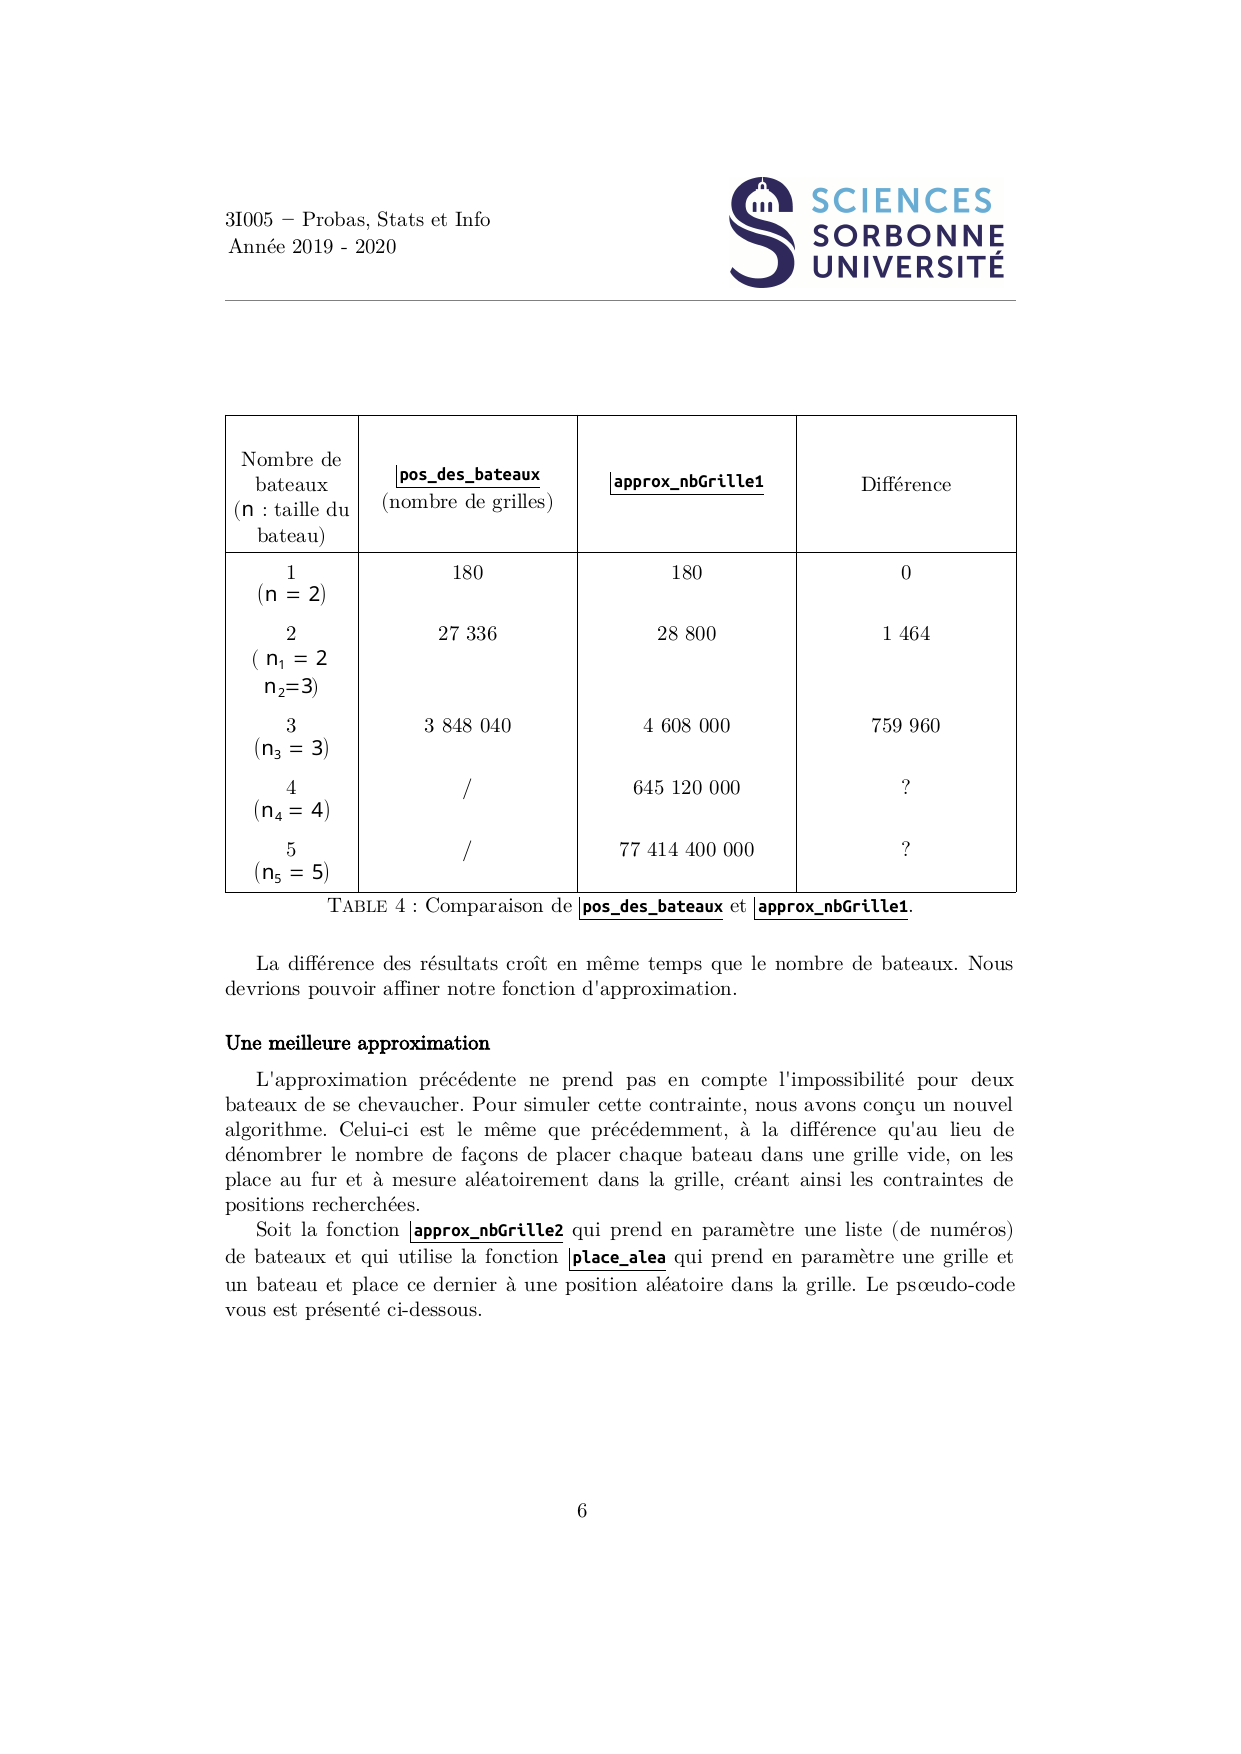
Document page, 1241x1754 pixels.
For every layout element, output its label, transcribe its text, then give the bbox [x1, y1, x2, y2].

table_cell 28 800 [578, 614, 796, 705]
table_cell 1 [226, 553, 358, 614]
text L'approximation précédente ne prend pas en compte l'impossibilité pour deux bateaux de se chevaucher. Pour simuler cette contrainte, nous avons conçu un nouvel algorithme. Celui-ci est le même que précédemment, à la diﬀérence qu'au lieu de dénombrer le nombre de façons de placer chaque bateau dans une grille vide, on les place au fur et à mesure aléatoirement dans la grille, créant ainsi les contraintes de positions recherchées. [225, 1065, 1016, 1215]
table_cell / [359, 768, 577, 829]
table_header Diﬀérence [797, 416, 1016, 552]
table_cell 4 608 000 [578, 705, 796, 767]
table_cell 1 464 [797, 614, 1016, 705]
table_cell 0 [797, 553, 1016, 614]
text La diﬀérence des résultats croît en même temps que le nombre de bateaux. Nous devrions pouvoir aﬀiner notre fonction d'approximation. [225, 949, 1016, 999]
table_cell 2 ( ) [226, 614, 358, 705]
table_cell 27 336 [359, 614, 577, 705]
table_header Nombre de bateaux ( : taille du bateau) [226, 416, 358, 552]
table_header approx_nbGrille1 [578, 416, 796, 552]
table_cell / [359, 830, 577, 892]
picture [729, 177, 1004, 288]
table_cell ? [797, 830, 1016, 892]
table_cell 180 [578, 553, 796, 614]
text Table 4 : Comparaison de pos_des_bateaux et approx_nbGrille1. [225, 893, 1016, 919]
table_cell 3 848 040 [359, 705, 577, 767]
table_cell 645 120 000 [578, 768, 796, 829]
text Soit la fonction approx_nbGrille2 qui prend en paramètre une liste (de numéros) de bateaux et qui utilise la fonction place_alea qui prend en paramètre une grille et un bateau et place ce dernier à une position aléatoire dans la grille. Le psœudo-code vous est présenté ci-dessous. [225, 1215, 1016, 1321]
table_cell 77 414 400 000 [578, 830, 796, 892]
table_cell ? [797, 768, 1016, 829]
table_cell 5 [226, 830, 358, 892]
table_cell 759 960 [797, 705, 1016, 767]
table_header pos_des_bateaux (nombre de grilles) [359, 416, 577, 552]
table_cell 180 [359, 553, 577, 614]
subtitle Une meilleure approximation [225, 1028, 1016, 1053]
table_cell 3 [226, 705, 358, 767]
table_cell 4 [226, 768, 358, 829]
